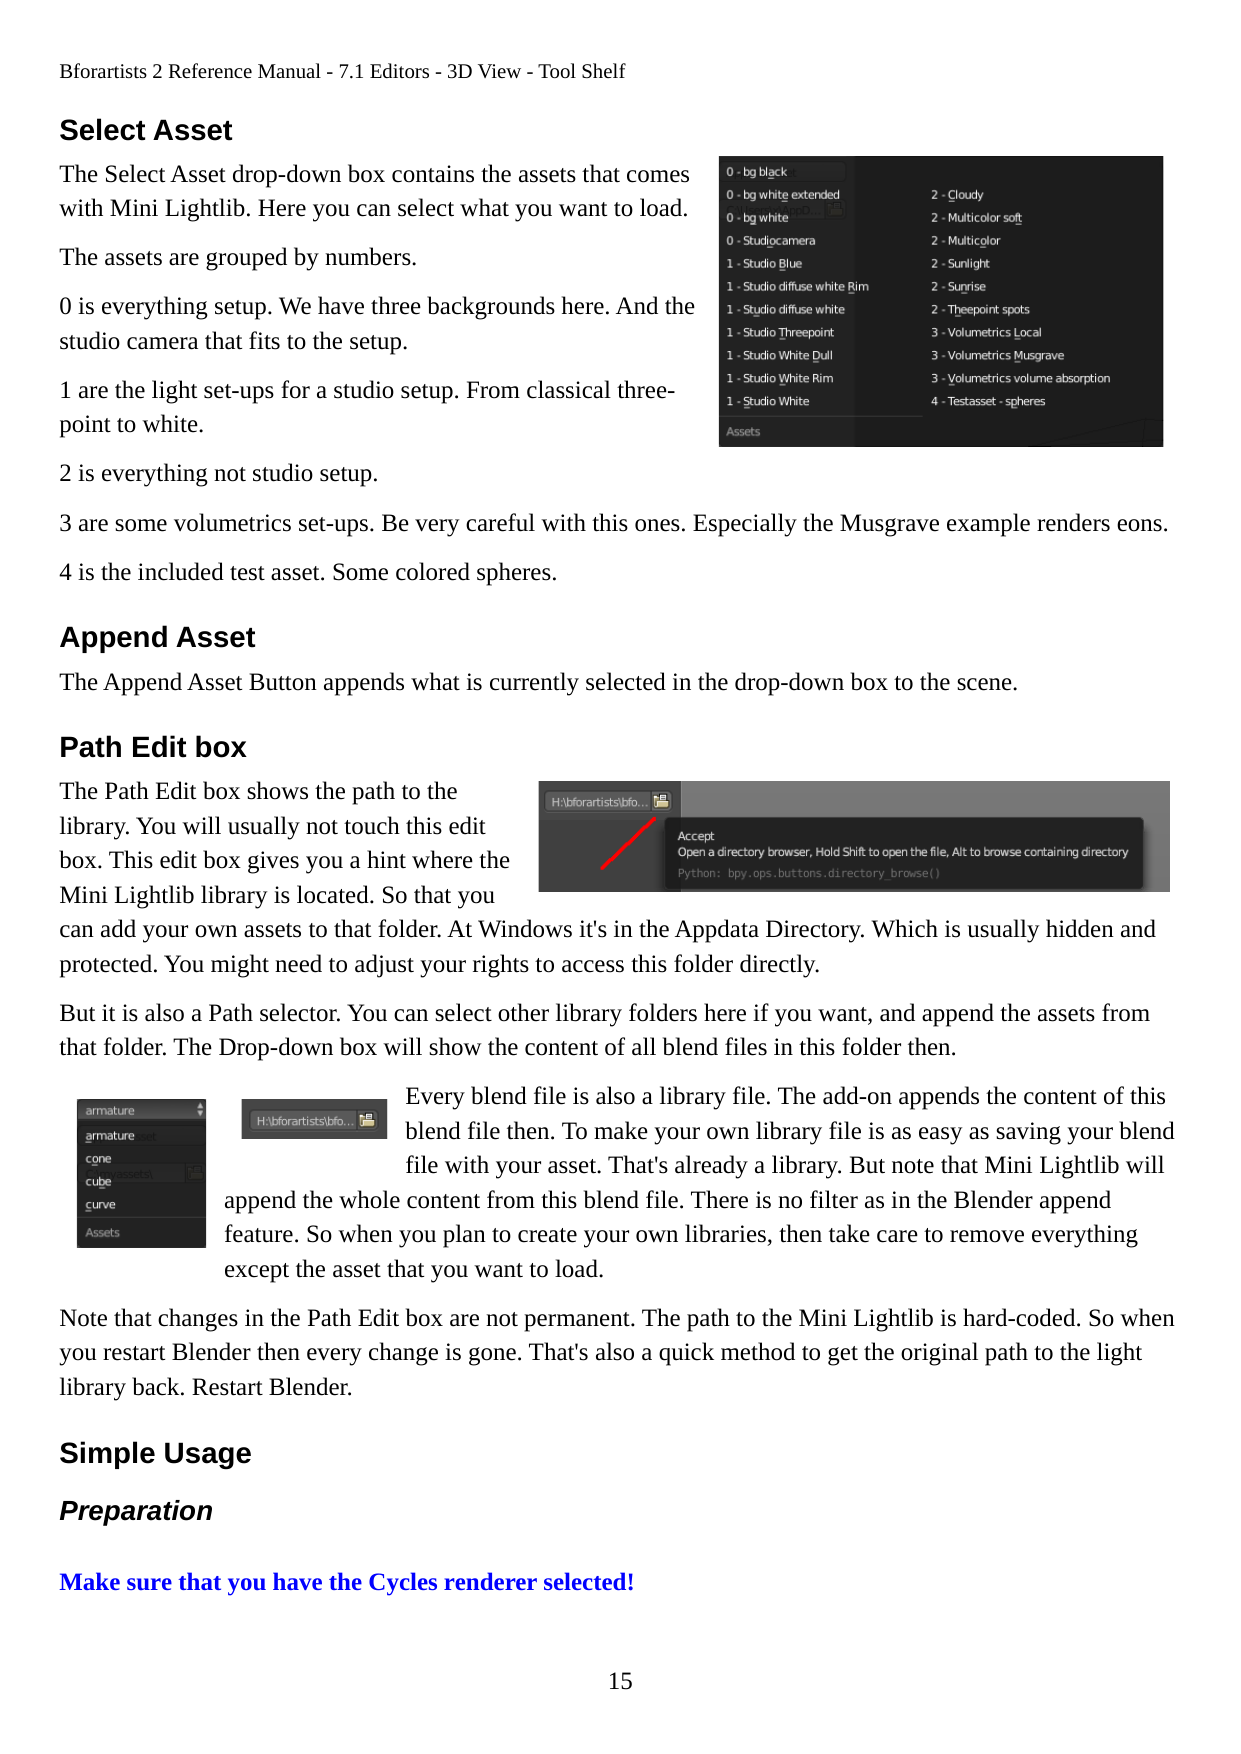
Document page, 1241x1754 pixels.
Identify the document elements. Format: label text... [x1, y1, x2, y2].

picture [718, 156, 1164, 447]
text 1 are the light set-ups for a studio setup. From classical three-point to white. [59, 375, 718, 438]
subtitle Path Edit box [59, 730, 1181, 764]
text 4 is the included test asset. Some colored spheres. [59, 557, 1181, 585]
subtitle Append Asset [59, 620, 1181, 654]
text 3 are some volumetrics set-ups. Be very careful with this ones. Especially the Musgrave example renders eons. [59, 508, 1181, 536]
text The assets are grouped by numbers. [59, 242, 718, 271]
subtitle Simple Usage [59, 1436, 1181, 1469]
text 0 is everything setup. We have three backgrounds here. And the studio camera that fits to the setup. [59, 291, 718, 355]
text Every blend file is also a library file. The add-on appends the content of this blend file then. To make your own library file is as easy as saving your blend file with your asset. That's already a library. But note that Mini Lightlib will append the whole content from this blend file. There is no filter as in the Blender append feature. So when you plan to create your own libraries, then take care to remove everything except the asset that you want to load. [59, 1081, 1181, 1283]
text The Path Edit box shows the path to the library. You will usually not touch this edit box. This edit box gives you a hint where the Mini Lightlib library is located. So that you can add your own assets to that folder. At Windows it's in the Appdata Directory. Which is usually hidden and protected. You might need to adjust your rights to access this folder directly. [59, 776, 1181, 978]
subtitle Select Asset [59, 113, 1181, 146]
text Note that changes in the Path Edit box are not permanent. The path to the Mini Lightlib is hard-coded. So when you restart Blender then every change is gone. That's also a quick method to get the original path to the light library back. Restart Blender. [59, 1303, 1181, 1401]
picture [76, 1099, 207, 1248]
text But it is also a Path selector. You can select other library folders here if you want, and append the assets from that folder. The Drop-down box will show the content of all blend files in this folder then. [59, 998, 1181, 1061]
text 2 is everything not studio setup. [59, 458, 1181, 487]
picture [241, 1099, 388, 1139]
subtitle Preparation [59, 1494, 1181, 1526]
text The Append Asset Button appends what is currently selected in the drop-down box to the scene. [59, 667, 1181, 695]
text The Select Asset drop-down box contains the assets that comes with Mini Lightlib. Here you can select what you want to load. [59, 159, 718, 222]
text Make sure that you have the Cycles renderer selected! [59, 1567, 1181, 1596]
picture [538, 781, 1170, 892]
